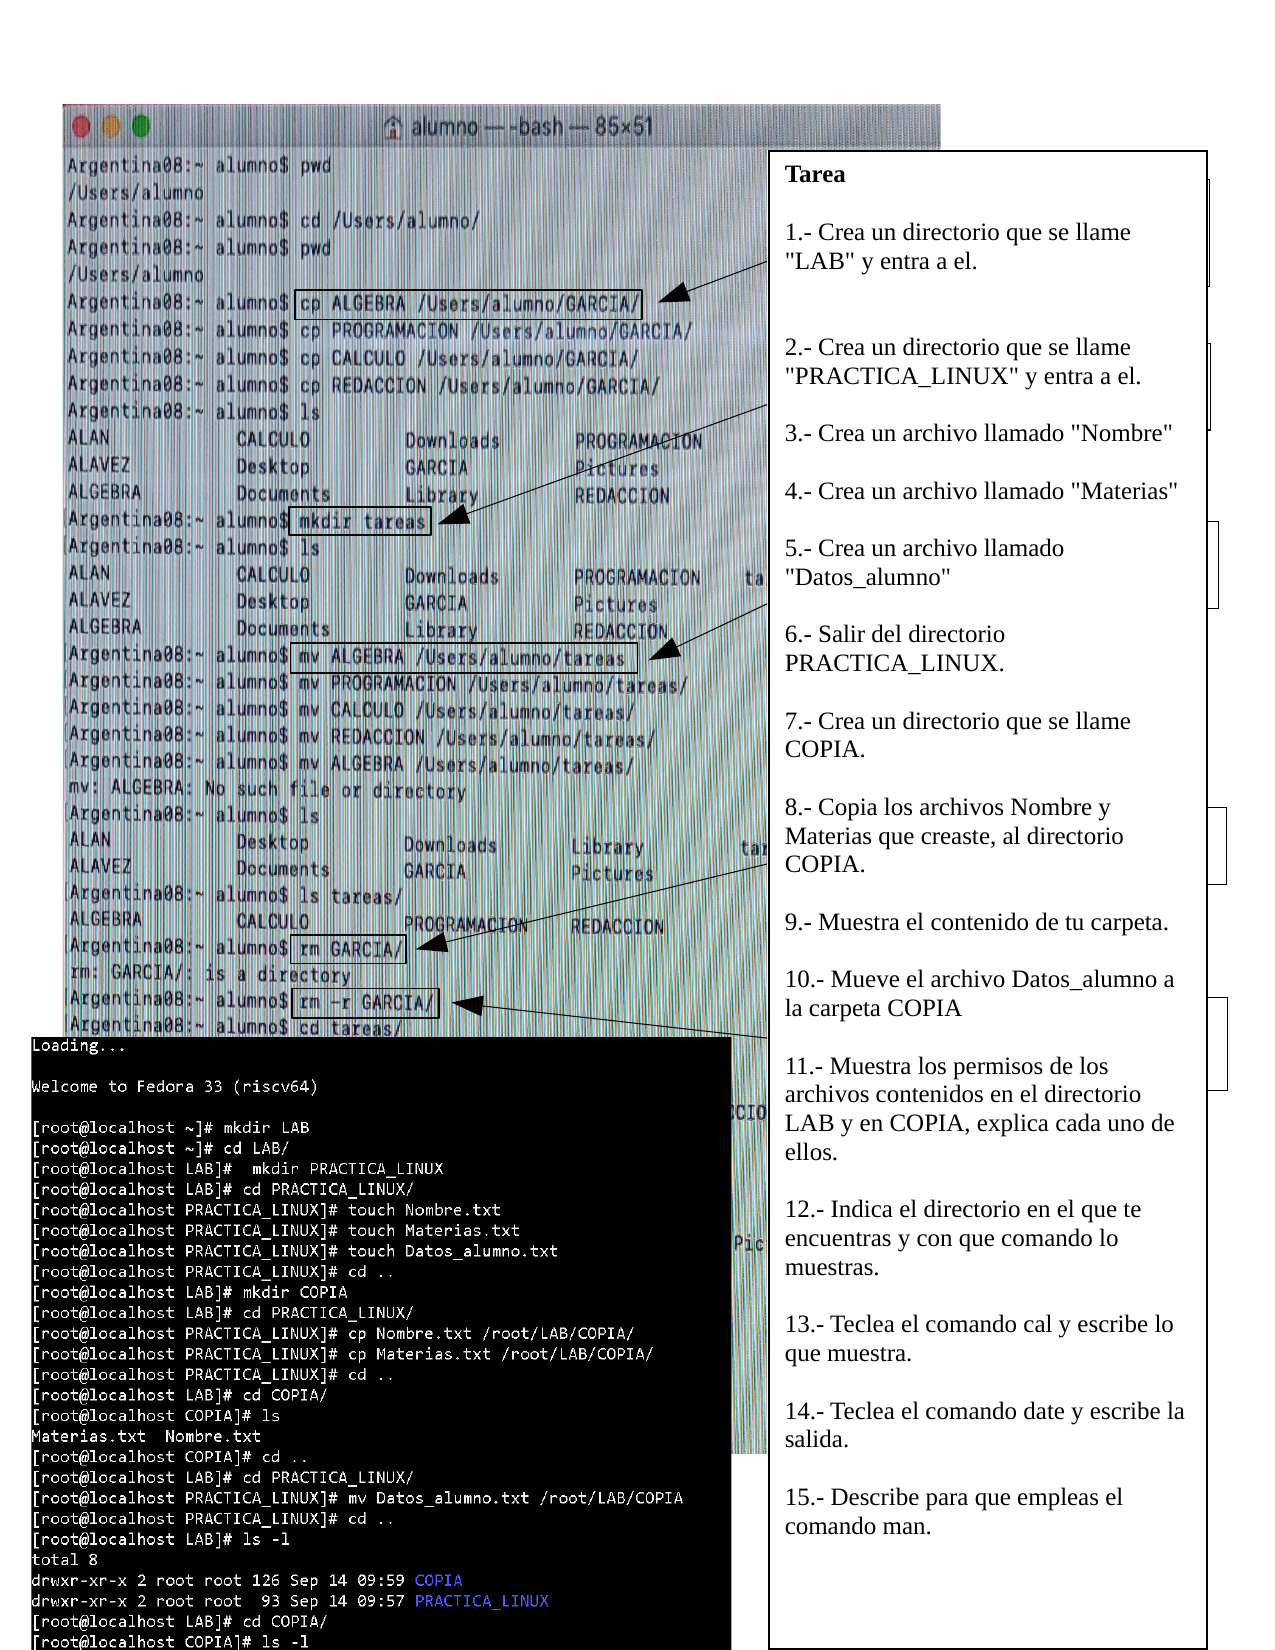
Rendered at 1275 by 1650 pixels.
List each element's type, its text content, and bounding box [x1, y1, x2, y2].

text 7.- Crea un directorio que se llame COPIA. [784, 706, 1191, 763]
text 2.- Crea un directorio que se llame "PRACTICA_LINUX" y entra a el. [784, 332, 1191, 389]
text 4.- Crea un archivo llamado "Materias" [784, 476, 1191, 504]
text 5.- Crea un archivo llamado "Datos_alumno" [784, 533, 1191, 591]
text 8.- Copia los archivos Nombre y Materias que creaste, al directorio COPIA. [784, 792, 1191, 878]
text 12.- Indica el directorio en el que te encuentras y con que comando lo muestras. [784, 1194, 1191, 1281]
text 9.- Muestra el contenido de tu carpeta. [784, 907, 1191, 936]
text 11.- Muestra los permisos de los archivos contenidos en el directorio LAB y en COPIA, explica cada uno de ellos. [784, 1051, 1191, 1166]
text 13.- Teclea el comando cal y escribe lo que muestra. [784, 1309, 1191, 1367]
text Tarea [784, 159, 1191, 188]
text 14.- Teclea el comando date y escribe la salida. [784, 1396, 1191, 1453]
text 1.- Crea un directorio que se llame "LAB" y entra a el. [784, 217, 1191, 274]
text 3.- Crea un archivo llamado "Nombre" [784, 418, 1191, 447]
text 10.- Mueve el archivo Datos_alumno a la carpeta COPIA [784, 964, 1191, 1022]
text 15.- Describe para que empleas el comando man. [784, 1482, 1191, 1539]
text 6.- Salir del directorio PRACTICA_LINUX. [784, 619, 1191, 677]
